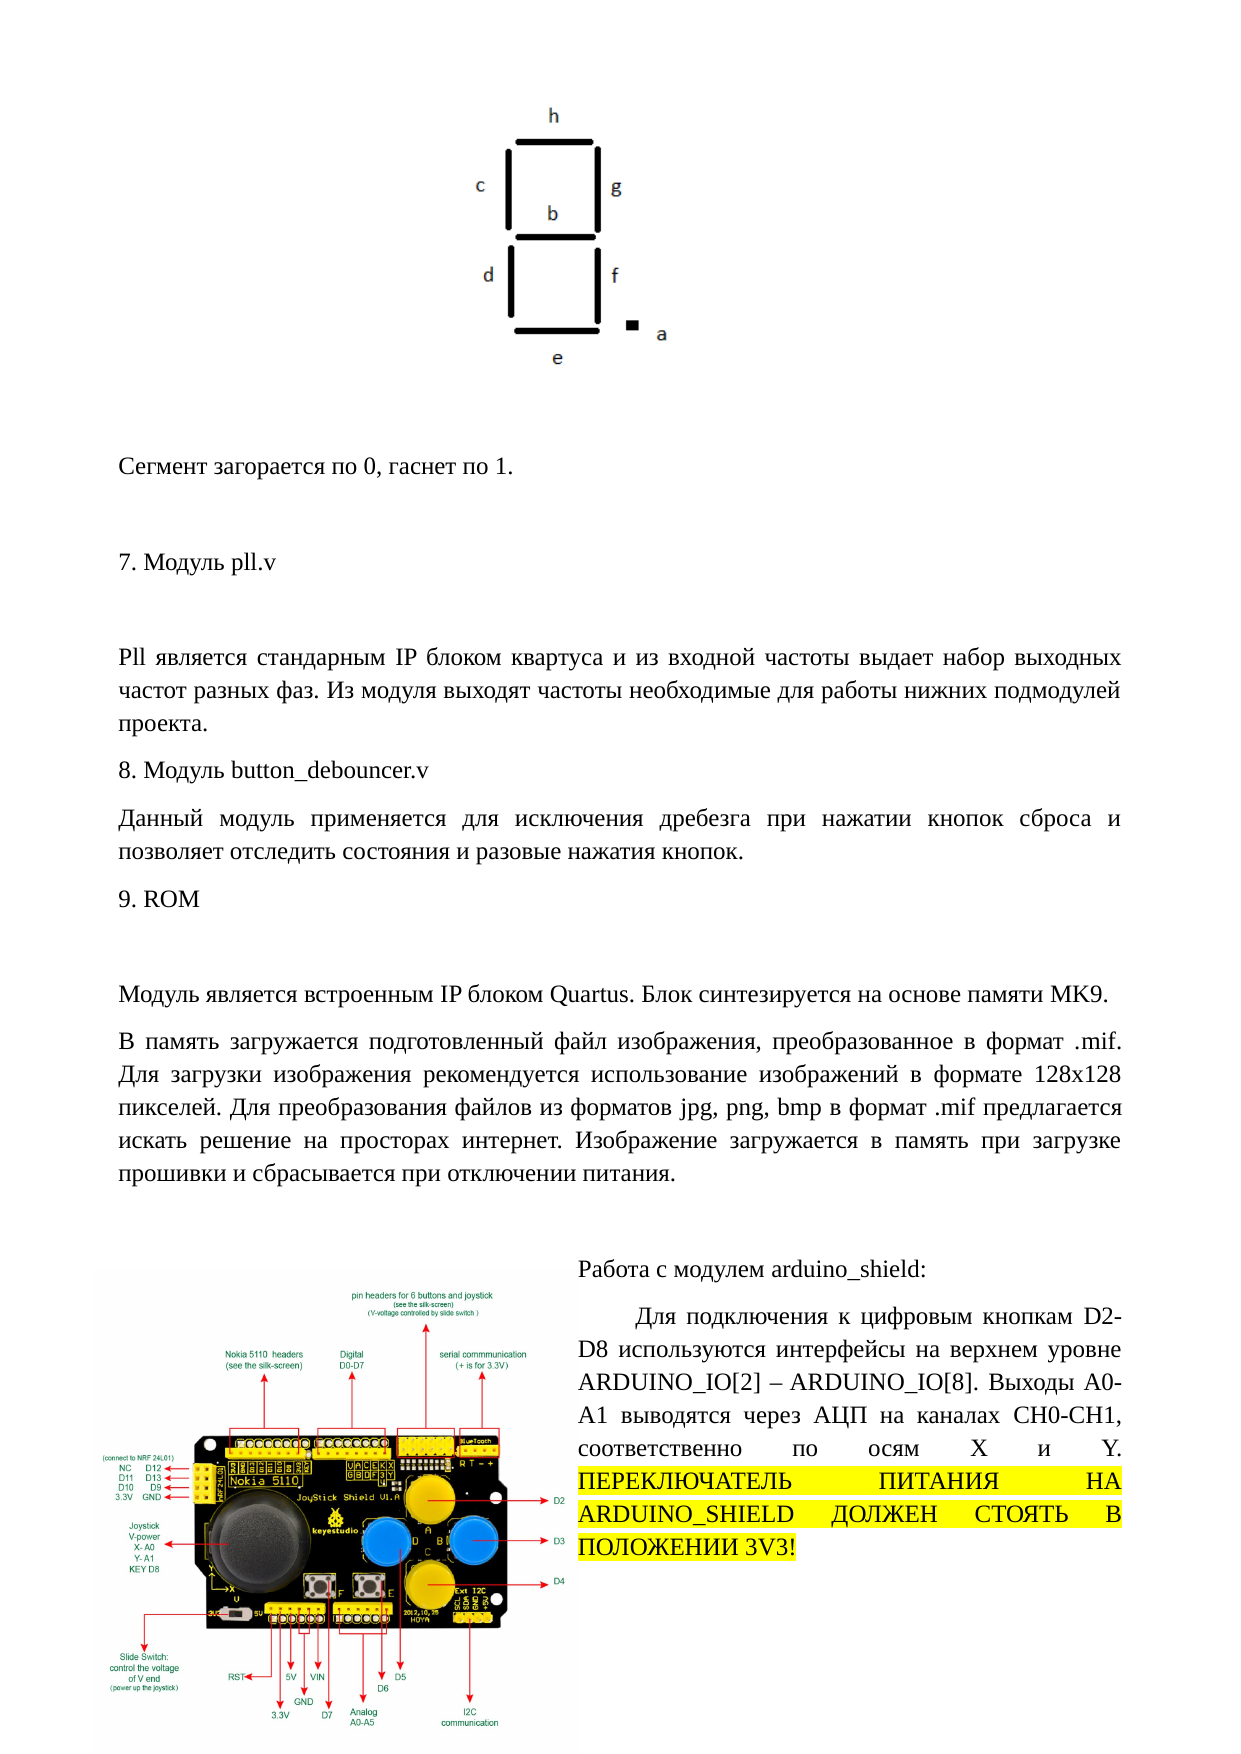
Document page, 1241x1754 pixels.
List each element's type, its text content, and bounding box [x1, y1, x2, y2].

text 7. Модуль pll.v [118, 547, 1122, 575]
text Для подключения к цифровым кнопкам D2-D8 используются интерфейсы на верхнем уровне ARDUINO_IO[2] – ARDUINO_IO[8]. Выходы A0-A1 выводятся через АЦП на каналах CH0-CH1, соответственно по осям X и Y. ПЕРЕКЛЮЧАТЕЛЬ ПИТАНИЯ НА ARDUINO_SHIELD ДОЛЖЕН СТОЯТЬ В ПОЛОЖЕНИИ 3V3! [578, 1301, 1122, 1561]
text Сегмент загорается по 0, гаснет по 1. [118, 451, 1122, 480]
text 9. ROM [118, 884, 1122, 912]
text Данный модуль применяется для исключения дребезга при нажатии кнопок сброса и позволяет отследить состояния и разовые нажатия кнопок. [118, 803, 1122, 865]
text В память загружается подготовленный файл изображения, преобразованное в формат .mif. Для загрузки изображения рекомендуется использование изображений в формате 128х128 пикселей. Для преобразования файлов из форматов jpg, png, bmp в формат .mif предлагается искать решение на просторах интернет. Изображение загружается в память при загрузке прошивки и сбрасывается при отключении питания. [118, 1026, 1122, 1187]
text Модуль является встроенным IP блоком Quartus. Блок синтезируется на основе памяти MK9. [118, 979, 1122, 1008]
picture [434, 94, 694, 398]
text 8. Модуль button_debouncer.v [118, 755, 1122, 784]
text Pll является стандарным IP блоком квартуса и из входной частоты выдает набор выходных частот разных фаз. Из модуля выходят частоты необходимые для работы нижних подмодулей проекта. [118, 642, 1122, 737]
picture [89, 1266, 578, 1754]
text Работа с модулем arduino_shield: [118, 1254, 1122, 1282]
